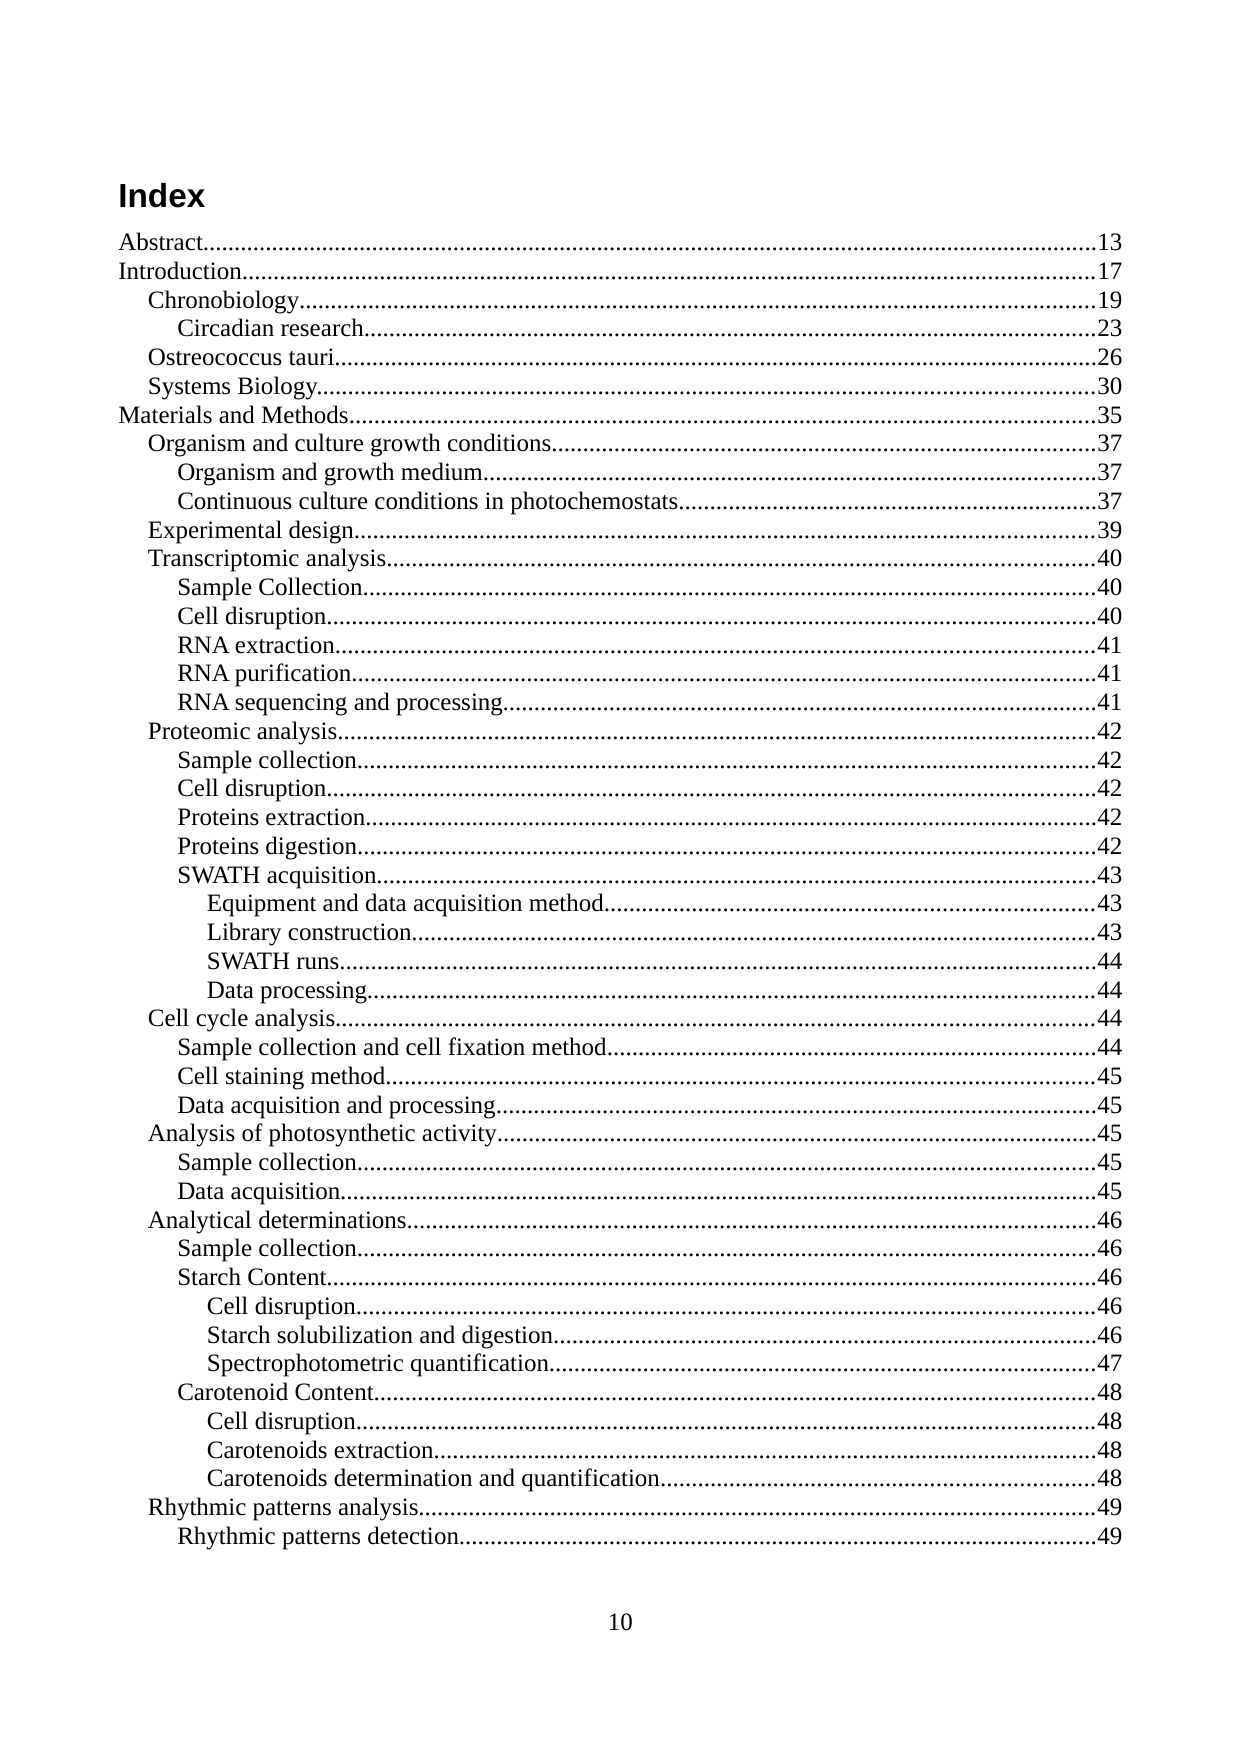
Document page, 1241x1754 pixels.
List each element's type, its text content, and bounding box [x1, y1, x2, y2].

subtitle Index [118, 176, 1122, 215]
text SWATH runs 44 [207, 946, 1122, 975]
text Proteomic analysis 42 [148, 716, 1122, 745]
text Proteins digestion. 42 [177, 831, 1122, 860]
text Cell disruption 46 [207, 1291, 1122, 1320]
text Starch Content 46 [177, 1262, 1122, 1291]
text Sample Collection 40 [177, 572, 1122, 601]
text RNA sequencing and processing 41 [177, 687, 1122, 716]
text RNA extraction 41 [177, 630, 1122, 658]
text Sample collection 45 [177, 1147, 1122, 1176]
text RNA purification 41 [177, 658, 1122, 687]
text Equipment and data acquisition method. 43 [207, 888, 1122, 917]
text Cell disruption 48 [207, 1406, 1122, 1435]
text Materials and Methods 35 [118, 400, 1122, 428]
text Organism and growth medium. 37 [177, 457, 1122, 486]
text Rhythmic patterns analysis 49 [148, 1492, 1122, 1521]
text Cell staining method 45 [177, 1061, 1122, 1090]
text Spectrophotometric quantification 47 [207, 1348, 1122, 1377]
text Transcriptomic analysis 40 [148, 543, 1122, 572]
text Analysis of photosynthetic activity 45 [148, 1118, 1122, 1147]
text Systems Biology. 30 [148, 371, 1122, 400]
text SWATH acquisition 43 [177, 860, 1122, 888]
text Cell disruption 40 [177, 601, 1122, 630]
text Introduction 17 [118, 256, 1122, 285]
text Data acquisition 45 [177, 1176, 1122, 1205]
text Cell disruption 42 [177, 773, 1122, 802]
text Carotenoids extraction 48 [207, 1435, 1122, 1463]
text Analytical determinations 46 [148, 1205, 1122, 1233]
text Data acquisition and processing 45 [177, 1090, 1122, 1118]
text Sample collection 46 [177, 1233, 1122, 1262]
text Cell cycle analysis 44 [148, 1003, 1122, 1032]
text Sample collection 42 [177, 745, 1122, 773]
text Experimental design. 39 [148, 515, 1122, 543]
text Data processing 44 [207, 975, 1122, 1003]
text Chronobiology 19 [148, 285, 1122, 313]
text Carotenoids determination and quantification 48 [207, 1463, 1122, 1492]
text Carotenoid Content 48 [177, 1377, 1122, 1406]
text Abstract 13 [118, 227, 1122, 256]
text Continuous culture conditions in photochemostats. 37 [177, 486, 1122, 515]
text Starch solubilization and digestion 46 [207, 1320, 1122, 1348]
text Rhythmic patterns detection 49 [177, 1521, 1122, 1550]
text Sample collection and cell fixation method 44 [177, 1032, 1122, 1061]
text Organism and culture growth conditions. 37 [148, 428, 1122, 457]
text Library construction 43 [207, 917, 1122, 946]
text Proteins extraction 42 [177, 802, 1122, 831]
text Circadian research 23 [177, 313, 1122, 342]
text Ostreococcus tauri 26 [148, 342, 1122, 371]
